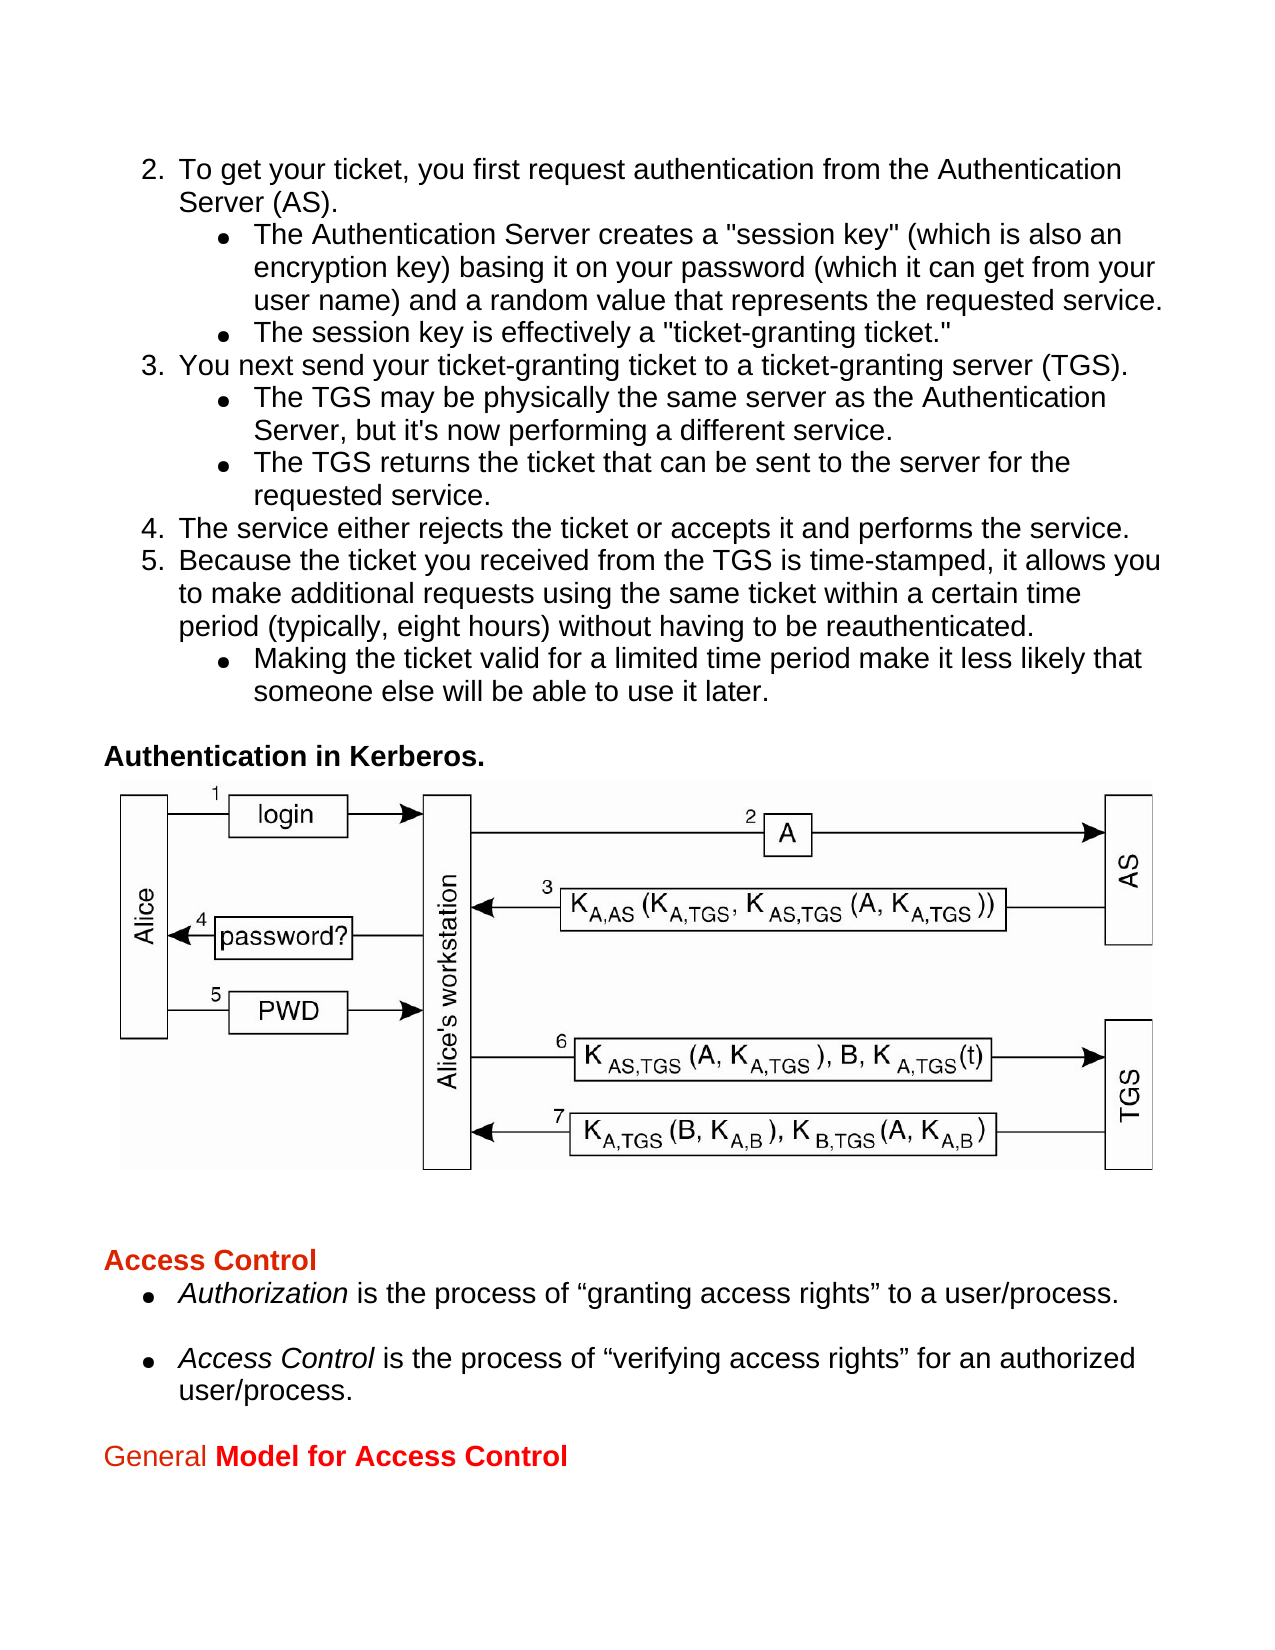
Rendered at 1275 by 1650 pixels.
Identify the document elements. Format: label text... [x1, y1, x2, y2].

text Authentication in Kerberos. [103, 740, 1172, 772]
list The TGS returns the ticket that can be sent to the server for the requested service. [216, 446, 1172, 512]
picture [120, 781, 1153, 1170]
list The Authentication Server creates a "session key" (which is also an encryption key) basing it on your password (which it can get from your user name) and a random value that represents the requested service. [216, 218, 1172, 316]
list To get your ticket, you first request authentication from the Authentication Server (AS). [141, 153, 1172, 218]
list The TGS may be physically the same server as the Authentication Server, but it's now performing a different service. [216, 381, 1172, 446]
list You next send your ticket-granting ticket to a ticket-granting server (TGS). [141, 349, 1172, 381]
list Authorization is the process of “granting access rights” to a user/process. [141, 1277, 1172, 1309]
list The session key is effectively a "ticket-granting ticket." [216, 316, 1172, 349]
text Access Control [103, 1244, 1172, 1277]
text General Model for Access Control [103, 1439, 1172, 1472]
list The service either rejects the ticket or accepts it and performs the service. [141, 512, 1172, 544]
list Making the ticket valid for a limited time period make it less likely that someone else will be able to use it later. [216, 642, 1172, 707]
list Access Control is the process of “verifying access rights” for an authorized user/process. [141, 1342, 1172, 1407]
list Because the ticket you received from the TGS is time-stamped, it allows you to make additional requests using the same ticket within a certain time period (typically, eight hours) without having to be reauthenticated. [141, 544, 1172, 642]
